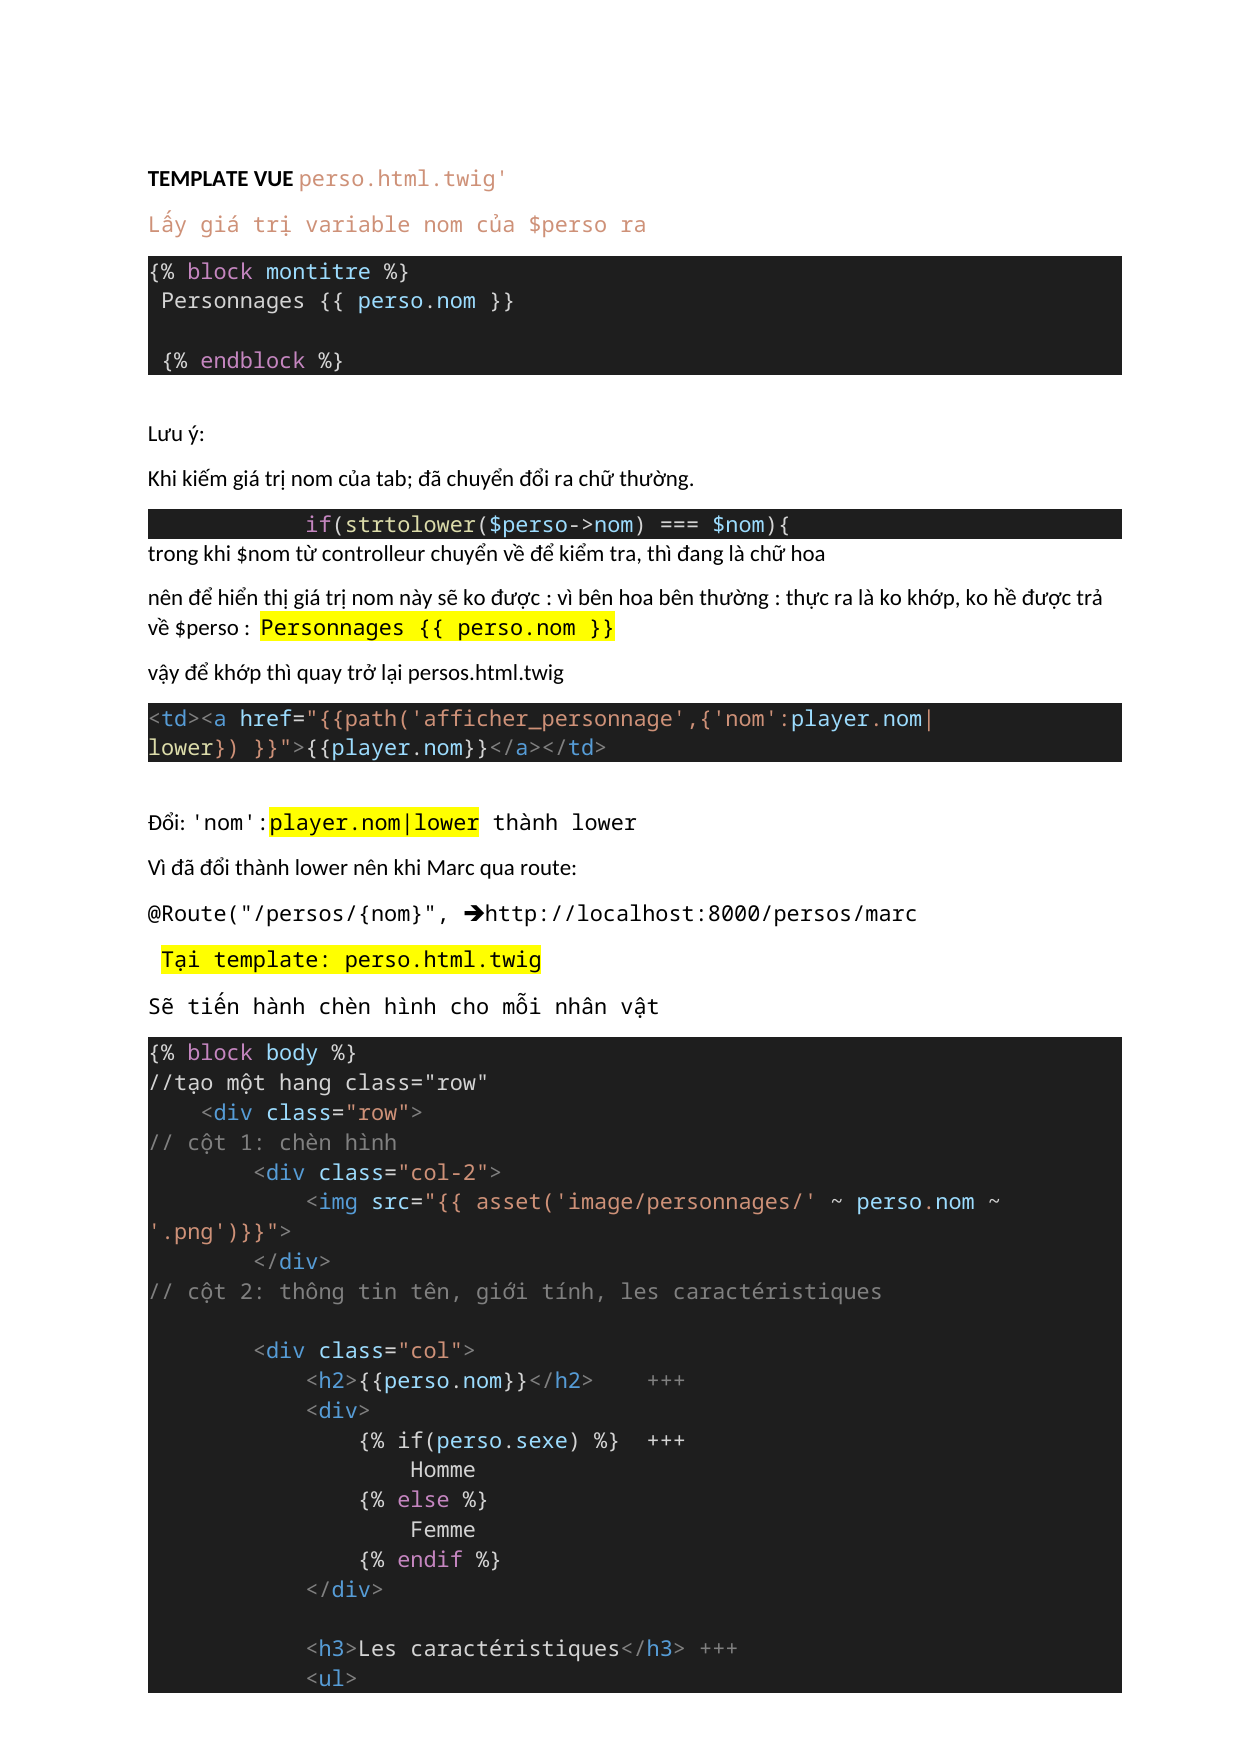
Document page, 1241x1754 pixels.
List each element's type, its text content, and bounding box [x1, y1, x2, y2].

text Vì đã đổi thành lower nên khi Marc qua route: [148, 853, 1122, 881]
text Đổi: 'nom':player.nom|lower thành lower [148, 807, 1122, 837]
text <h2>{{perso.nom}}</h2> +++ [148, 1365, 1122, 1395]
text {% endif %} [148, 1544, 1122, 1574]
text Sẽ tiến hành chèn hình cho mỗi nhân vật [148, 991, 1122, 1021]
text nên để hiển thị giá trị nom này sẽ ko được : vì bên hoa bên thường : thực ra là ko khớp, ko hề được trả về $perso : Personnages {{ perso.nom }} [148, 583, 1122, 641]
text // cột 1: chèn hình [148, 1127, 1122, 1157]
text TEMPLATE VUE perso.html.twig' [148, 163, 1122, 193]
text Tại template: perso.html.twig [148, 944, 1122, 974]
text {% if(perso.sexe) %} +++ [148, 1425, 1122, 1454]
text <td><a href="{{path('afficher_personnage',{'nom':player.nom|lower}) }}">{{player.nom}}</a></td> [148, 703, 1122, 762]
text //tạo một hang class="row" [148, 1067, 1122, 1097]
text <img src="{{ asset('image/personnages/' ~ perso.nom ~ '.png')}}"> [148, 1186, 1122, 1246]
text <ul> [148, 1663, 1122, 1693]
text Khi kiếm giá trị nom của tab; đã chuyển đổi ra chữ thường. [148, 464, 1122, 492]
text trong khi $nom từ controlleur chuyển về để kiểm tra, thì đang là chữ hoa [148, 539, 1122, 567]
text <div> [148, 1395, 1122, 1425]
text {% endblock %} [148, 345, 1122, 375]
text </div> [148, 1574, 1122, 1603]
text {% block montitre %} [148, 256, 1122, 286]
text Homme [148, 1454, 1122, 1484]
text <div class="row"> [148, 1097, 1122, 1127]
text Lưu ý: [148, 419, 1122, 448]
text <div class="col-2"> [148, 1157, 1122, 1186]
text <div class="col"> [148, 1335, 1122, 1365]
text vậy để khớp thì quay trở lại persos.html.twig [148, 658, 1122, 686]
text @Route("/persos/{nom}", http://localhost:8000/persos/marc [148, 898, 1122, 928]
text {% block body %} [148, 1037, 1122, 1067]
text Lấy giá trị variable nom của $perso ra [148, 209, 1122, 239]
text <h3>Les caractéristiques</h3> +++ [148, 1633, 1122, 1663]
text Personnages {{ perso.nom }} [148, 286, 1122, 315]
text </div> [148, 1246, 1122, 1276]
text // cột 2: thông tin tên, giới tính, les caractéristiques [148, 1276, 1122, 1306]
text if(strtolower($perso->nom) === $nom){ [148, 509, 1122, 539]
text Femme [148, 1514, 1122, 1544]
text {% else %} [148, 1484, 1122, 1514]
